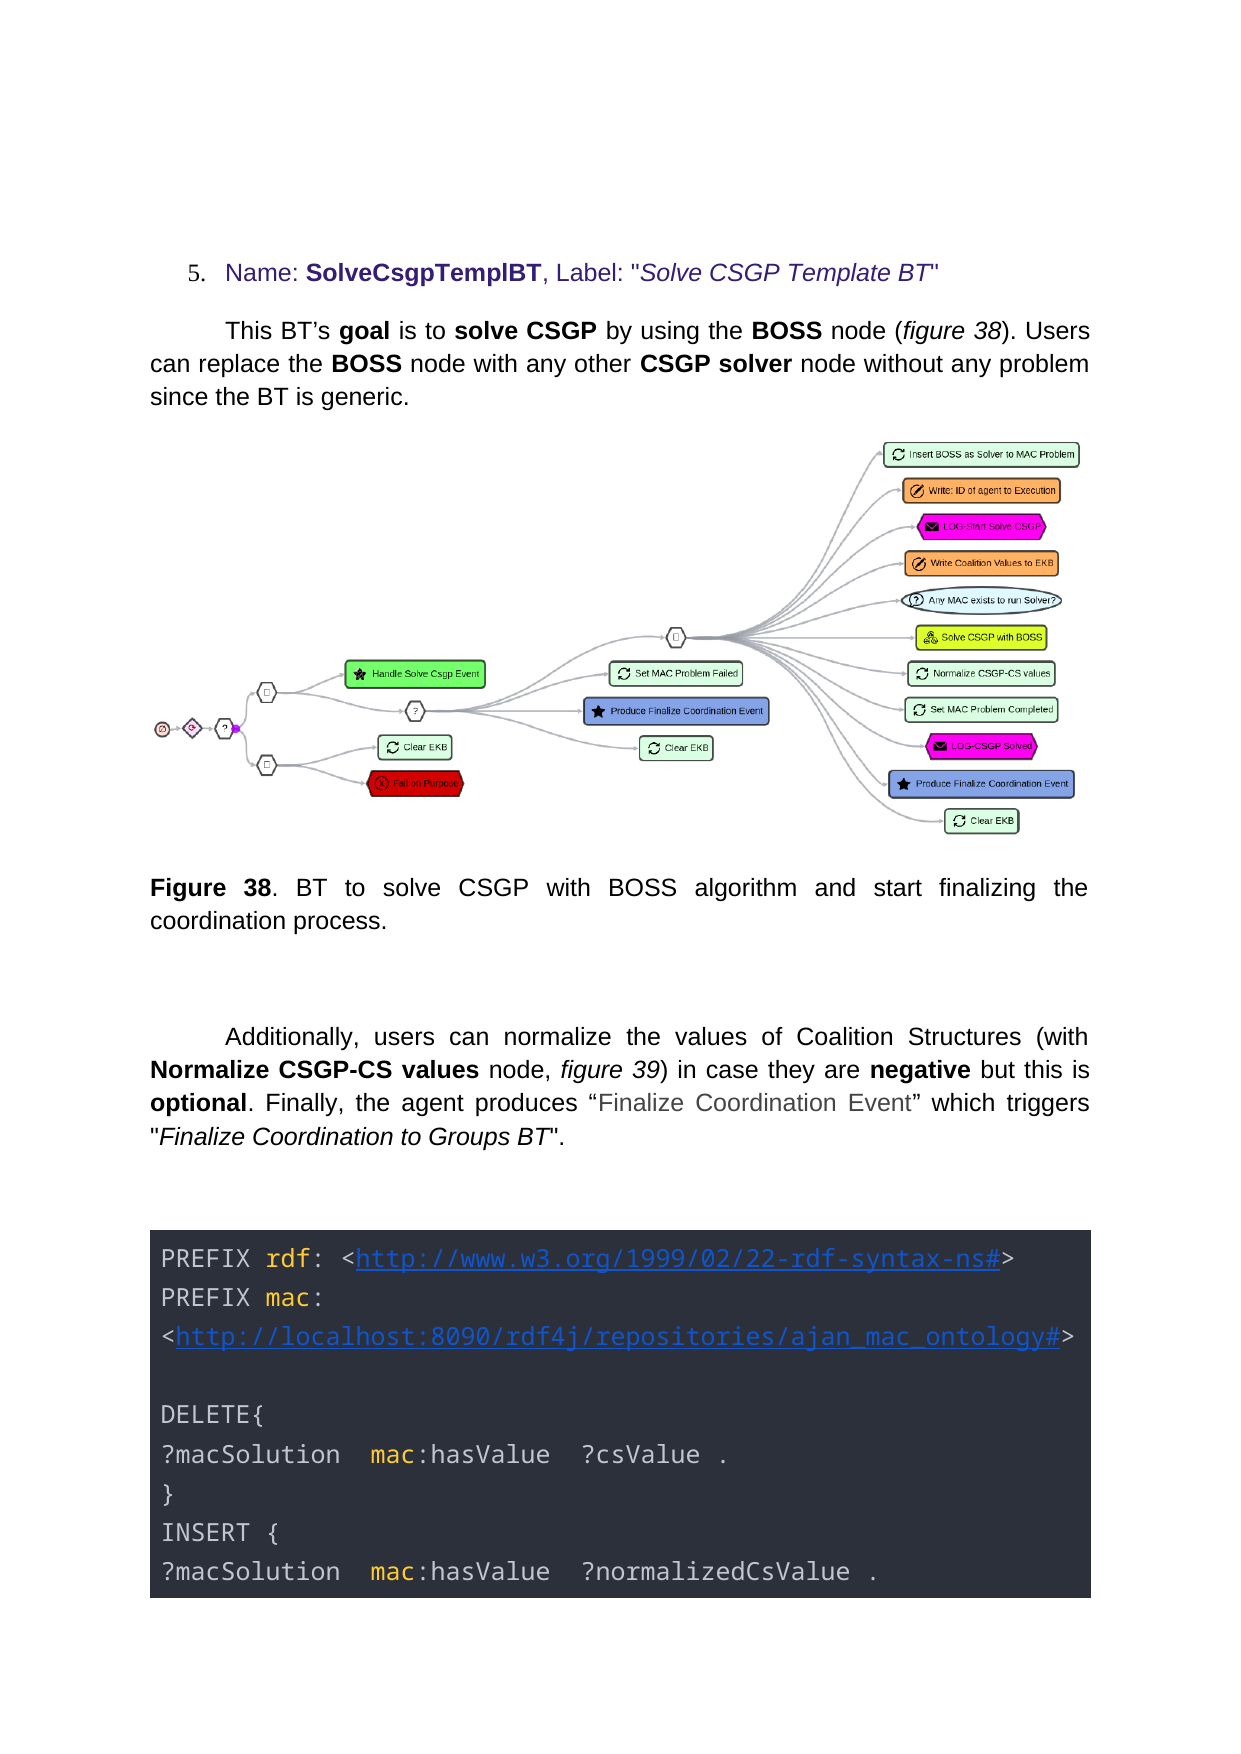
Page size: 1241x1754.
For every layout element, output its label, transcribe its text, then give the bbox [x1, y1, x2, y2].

text Additionally, users can normalize the values of Coalition Structures (with Normalize CSGP-CS values node, figure 39) in case they are negative but this is optional. Finally, the agent produces “Finalize Coordination Event” which triggers "Finalize Coordination to Groups BT". [150, 1022, 1090, 1150]
table_header PREFIX rdf: <http://www.w3.org/1999/02/22-rdf-syntax-ns#> PREFIX mac: <http://localhost:8090/rdf4j/repositories/ajan_mac_ontology#> DELETE{ ?macSolution mac:hasValue ?csValue . } INSERT { ?macSolution mac:hasValue ?normalizedCsValue . [150, 1230, 1091, 1598]
text This BT’s goal is to solve CSGP by using the BOSS node (figure 38). Users can replace the BOSS node with any other CSGP solver node without any problem since the BT is generic. [150, 316, 1090, 410]
picture [150, 439, 1091, 842]
list Name: SolveCsgpTemplBT, Label: "Solve CSGP Template BT" [187, 257, 1090, 286]
text Figure 38. BT to solve CSGP with BOSS algorithm and start finalizing the coordination process. [150, 873, 1090, 935]
